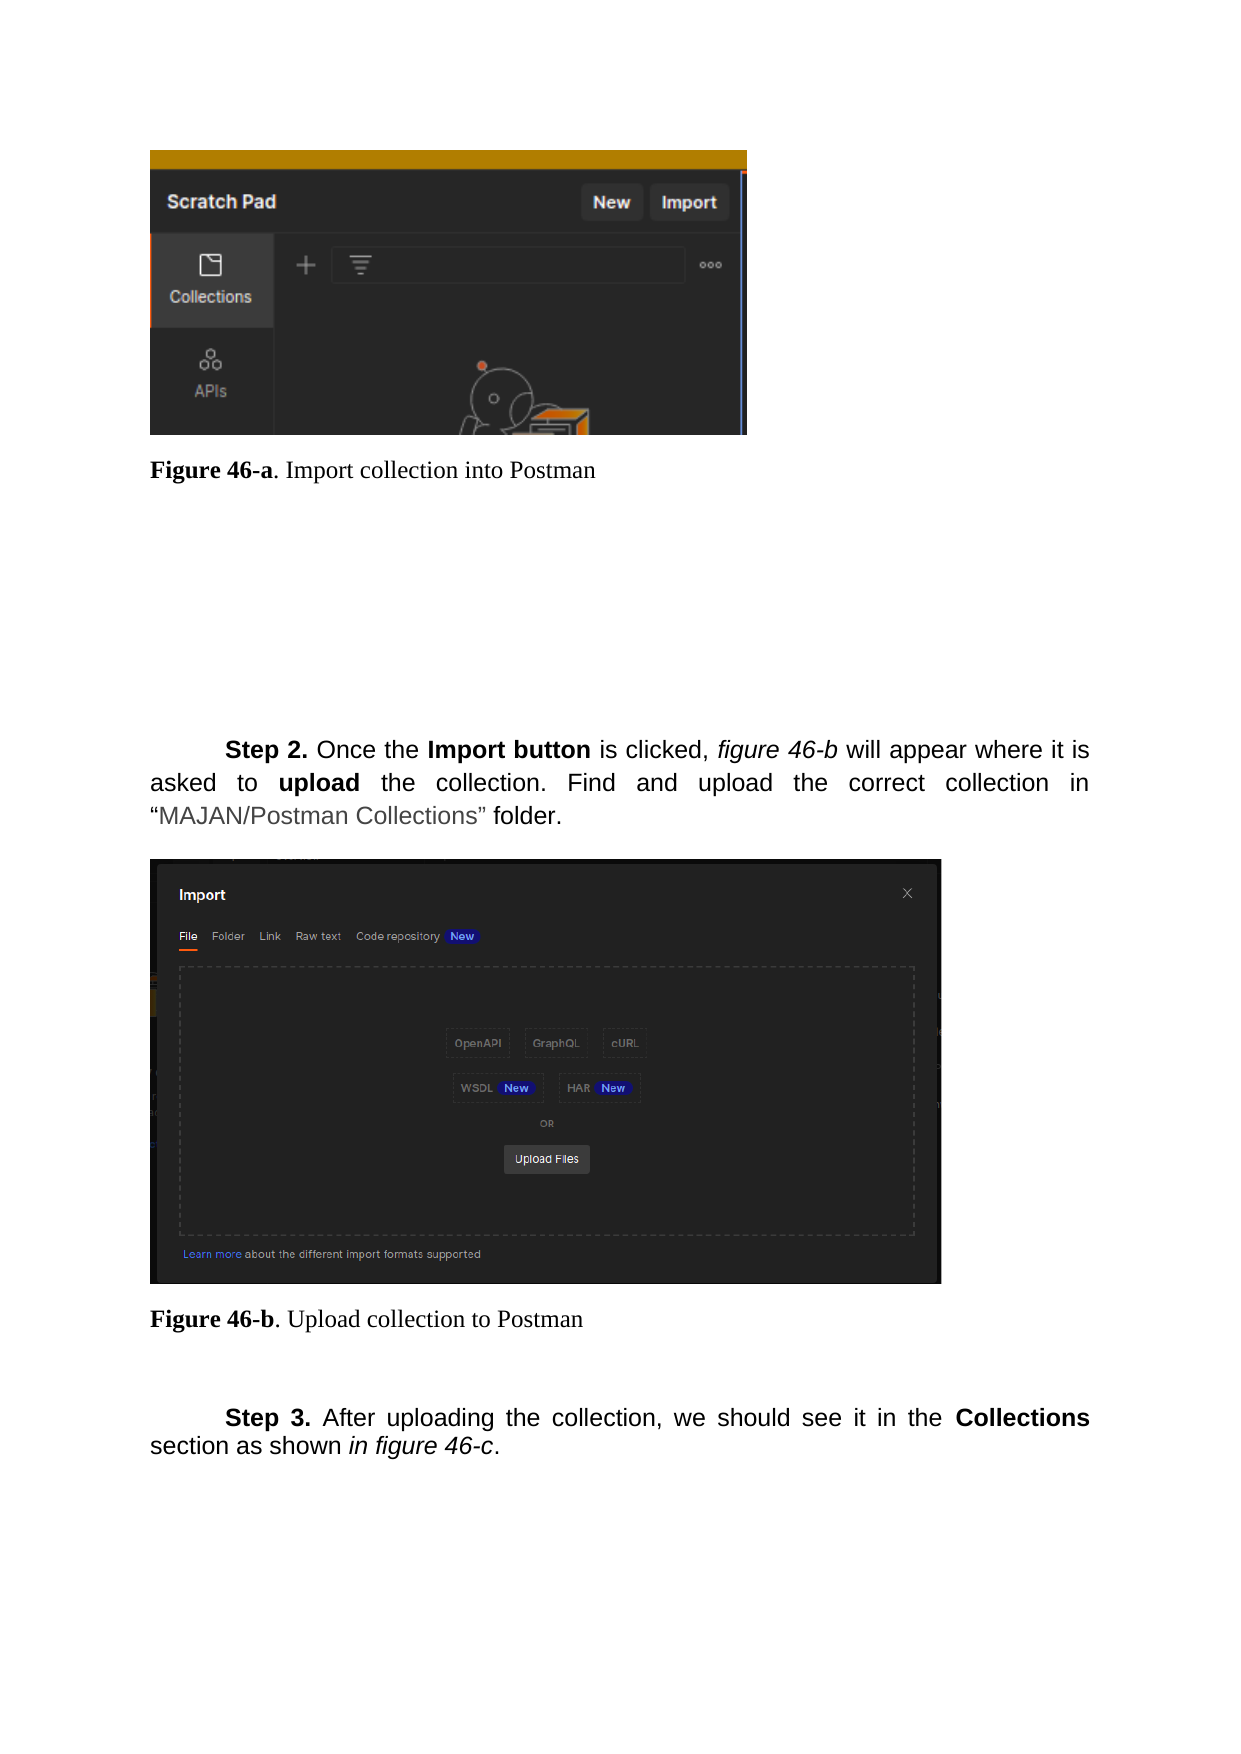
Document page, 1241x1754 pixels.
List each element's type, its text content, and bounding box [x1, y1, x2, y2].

text Figure 46-b. Upload collection to Postman [150, 1304, 1090, 1333]
text Step 2. Once the Import button is clicked, figure 46-b will appear where it is asked to upload the collection. Find and upload the correct collection in “MAJAN/Postman Collections” folder. [150, 735, 1090, 830]
picture [150, 150, 747, 435]
picture [150, 859, 942, 1284]
text Figure 46-a. Import collection into Postman [150, 456, 1090, 484]
text Step 3. After uploading the collection, we should see it in the Collections section as shown in figure 46-c. [150, 1403, 1090, 1460]
